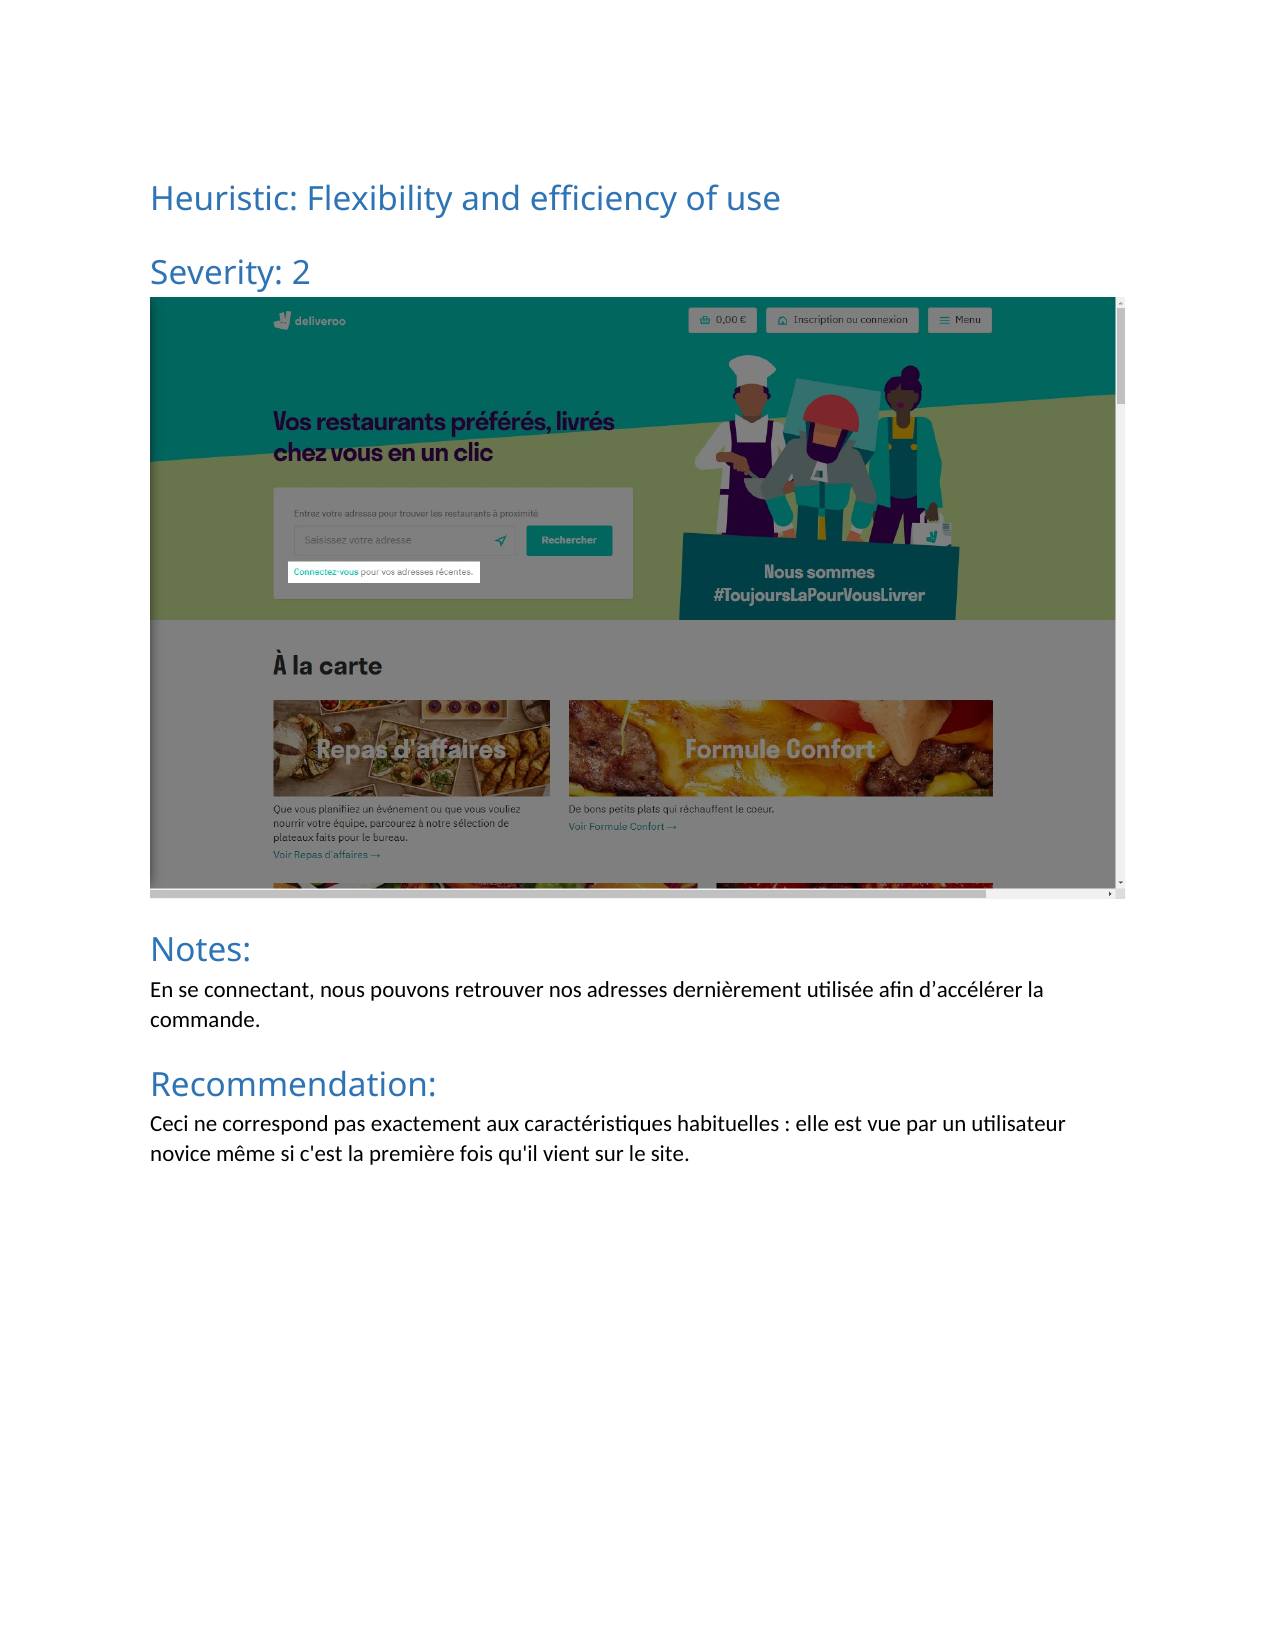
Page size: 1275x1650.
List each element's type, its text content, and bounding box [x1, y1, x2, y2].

text Ceci ne correspond pas exactement aux caractéristiques habituelles : elle est vue par un utilisateur novice même si c'est la première fois qu'il vient sur le site. [150, 1109, 1125, 1167]
subtitle Heuristic: Flexibility and efficiency of use [150, 175, 1125, 220]
picture [150, 297, 1125, 899]
subtitle Notes: [150, 926, 1125, 971]
subtitle Severity: 2 [150, 249, 1125, 294]
text En se connectant, nous pouvons retrouver nos adresses dernièrement utilisée afin d’accélérer la commande. [150, 975, 1125, 1033]
subtitle Recommendation: [150, 1060, 1125, 1106]
